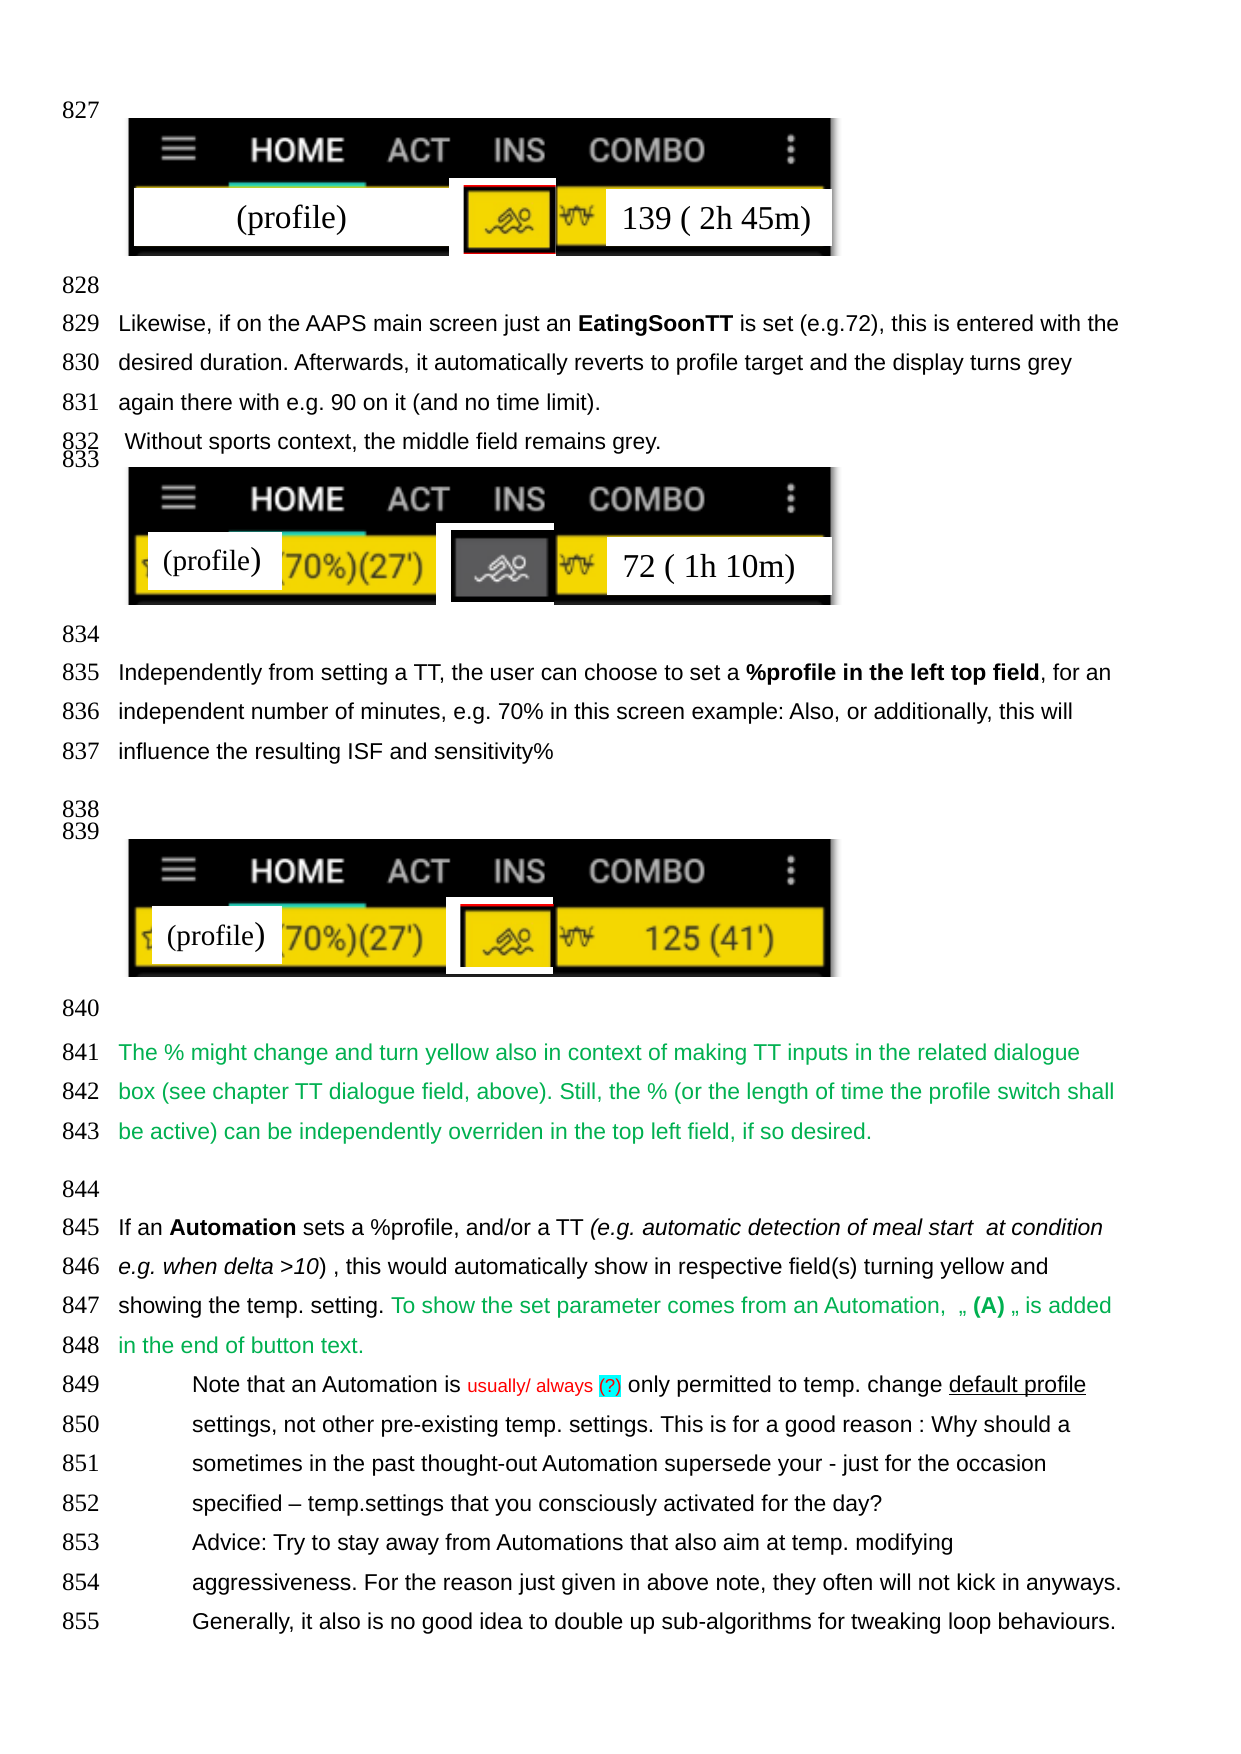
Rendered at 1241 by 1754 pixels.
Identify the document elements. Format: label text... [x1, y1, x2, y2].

text (profile)) [163, 539, 267, 582]
text 139 ( 2h 45m) [621, 198, 817, 237]
text If an Automation sets a %profile, and/or a TT (e.g. automatic detection of meal start at condition e.g. when delta >10) , this would automatically show in respective field(s) turning yellow and showing the temp. setting. To show the set parameter comes from an Automation, „ (A) „ is added in the end of button text. [118, 1213, 1122, 1358]
text Without sports context, the middle field remains grey. [118, 428, 1122, 454]
text 72 ( 1h 10m) [622, 547, 817, 585]
text (profile)) [167, 914, 267, 957]
list The % might change and turn yellow also in context of making TT inputs in the related dialogue box (see chapter TT dialogue field, above). Still, the % (or the length of time the profile switch shall be active) can be independently overriden in the top left field, if so desired. [118, 1039, 1122, 1144]
text (profile) [149, 197, 434, 236]
list Independently from setting a TT, the user can choose to set a %profile in the left top field, for an independent number of minutes, e.g. 70% in this screen example: Also, or additionally, this will influence the resulting ISF and sensitivity% [118, 659, 1122, 764]
text Likewise, if on the AAPS main screen just an EatingSoonTT is set (e.g.72), this is entered with the desired duration. Afterwards, it automatically reverts to profile target and the display turns grey again there with e.g. 90 on it (and no time limit). [118, 309, 1122, 415]
text Note that an Automation is usually/ always (?) only permitted to temp. change default profile settings, not other pre-existing temp. settings. This is for a good reason : Why should a sometimes in the past thought-out Automation supersede your - just for the occasion specified – temp.settings that you consciously activated for the day? [192, 1371, 1122, 1516]
text Advice: Try to stay away from Automations that also aim at temp. modifying aggressiveness. For the reason just given in above note, they often will not kick in anyways. Generally, it also is no good idea to double up sub-algorithms for tweaking loop behaviours. [192, 1529, 1122, 1634]
